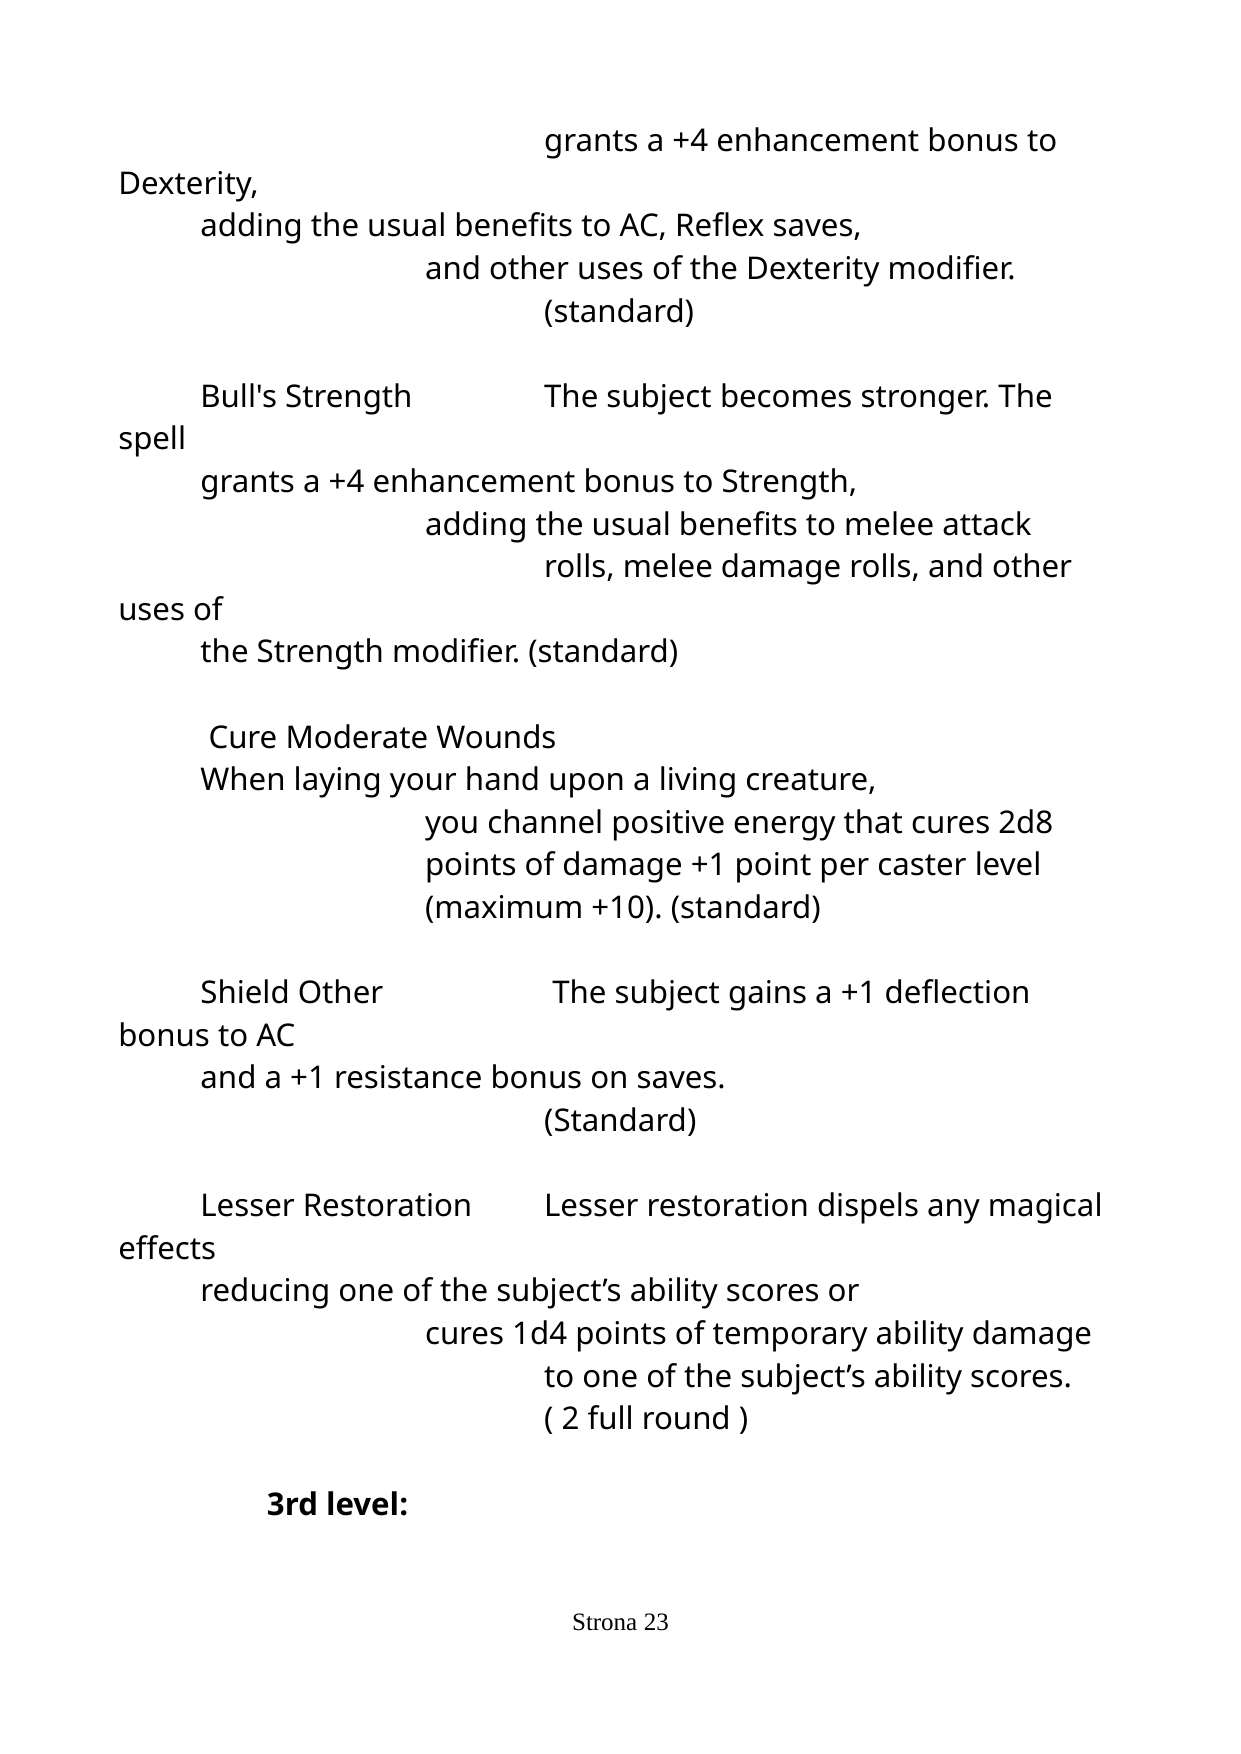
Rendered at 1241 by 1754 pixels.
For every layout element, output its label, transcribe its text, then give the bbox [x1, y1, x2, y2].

text 3rd level: [118, 1481, 1122, 1524]
text grants a +4 enhancement bonus to Dexterity, adding the usual benefits to AC, Reflex saves, and other uses of the Dexterity modifier. [118, 118, 1122, 288]
text Shield Other The subject gains a +1 deflection bonus to AC and a +1 resistance bonus on saves. (Standard) [118, 970, 1122, 1141]
text (standard) [118, 288, 1122, 331]
text Lesser Restoration Lesser restoration dispels any magical effects reducing one of the subject’s ability scores or cures 1d4 points of temporary ability damage to one of the subject’s ability scores. [118, 1183, 1122, 1396]
text Bull's Strength The subject becomes stronger. The spell grants a +4 enhancement bonus to Strength, adding the usual benefits to melee attack rolls, melee damage rolls, and other uses of the Strength modifier. (standard) Cure Moderate Wounds When laying your hand upon a living creature, you channel positive energy that cures 2d8 points of damage +1 point per caster level (maximum +10). (standard) [118, 374, 1122, 928]
text ( 2 full round ) [118, 1396, 1122, 1439]
